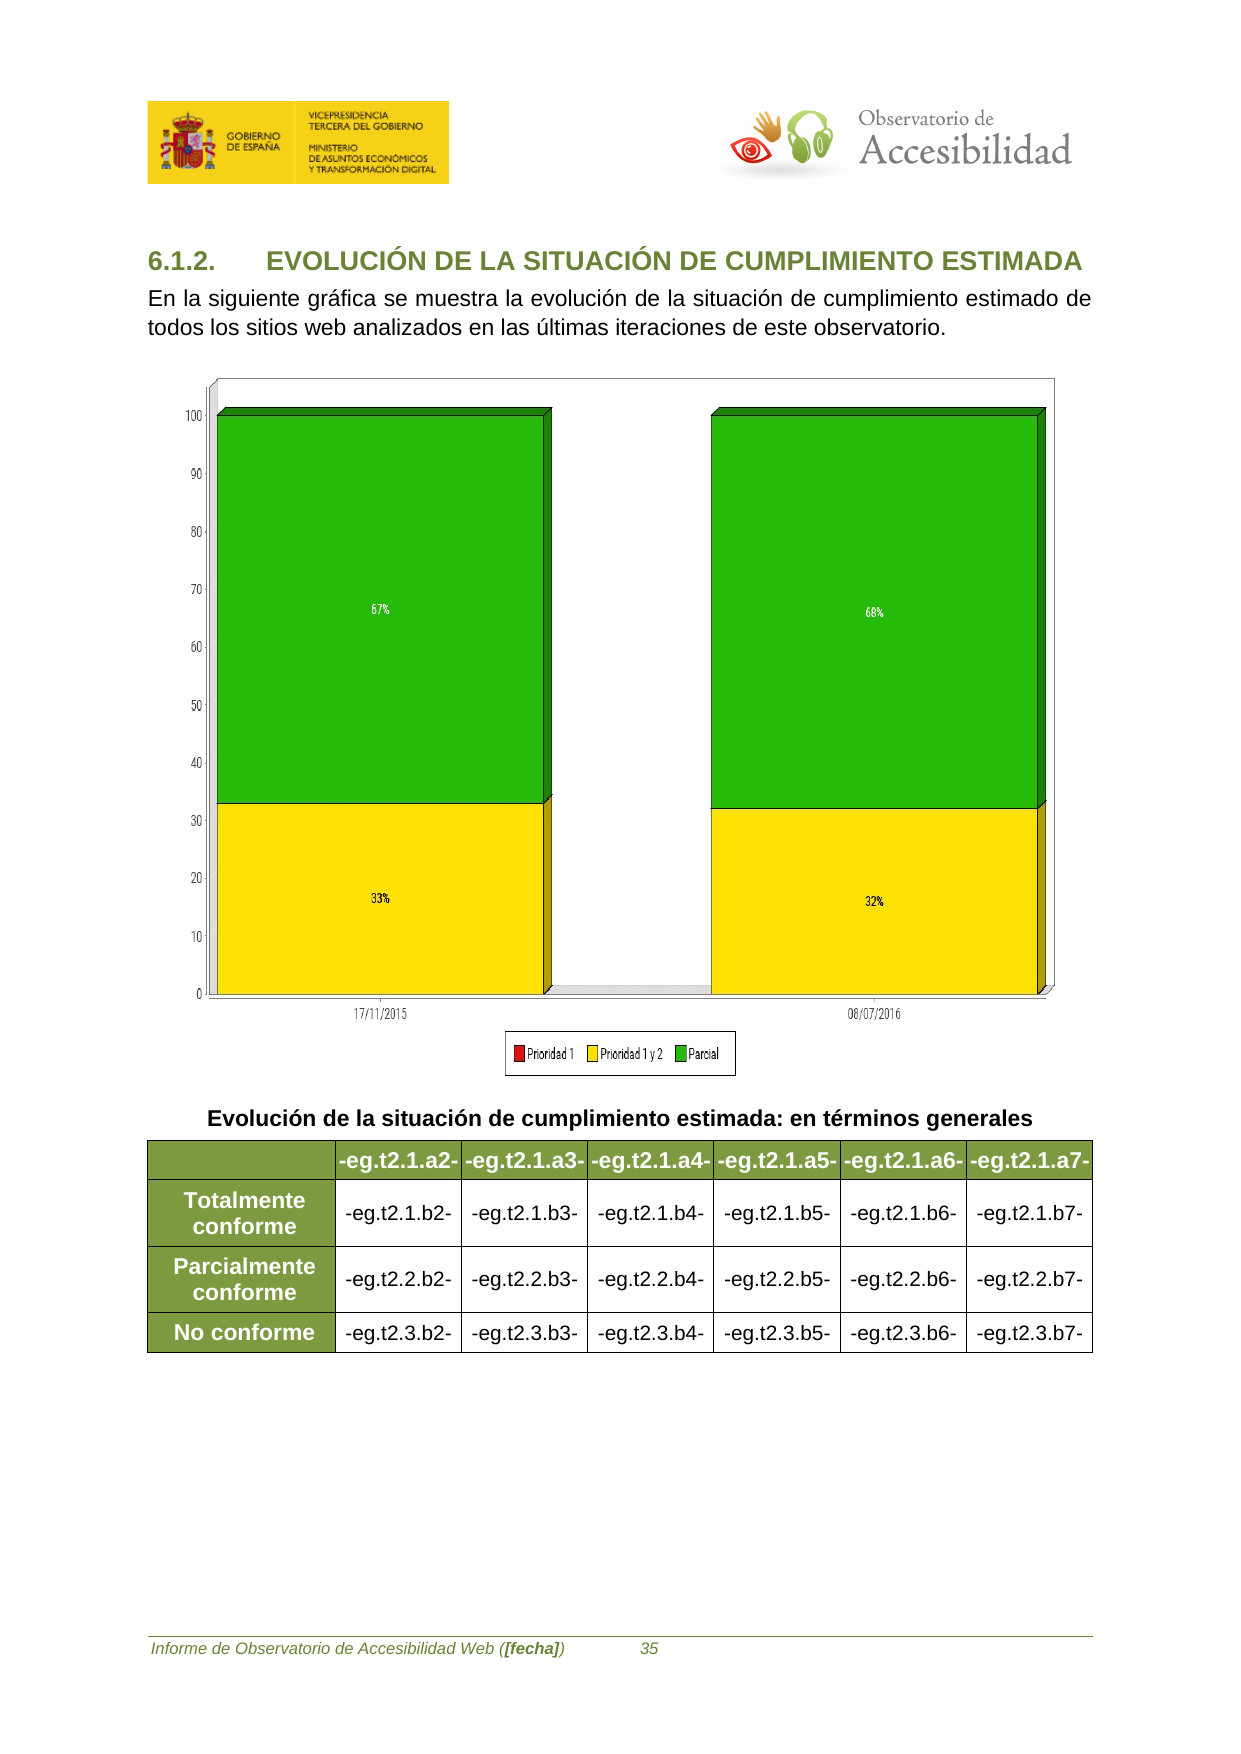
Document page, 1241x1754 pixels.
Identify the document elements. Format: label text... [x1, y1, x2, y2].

table_cell -eg.t2.1.b4- [588, 1180, 713, 1246]
table_cell -eg.t2.1.b3- [462, 1180, 587, 1246]
table_header -eg.t2.1.a7- [967, 1141, 1092, 1179]
table_cell -eg.t2.1.b6- [841, 1180, 966, 1246]
table_cell No conforme [148, 1313, 335, 1352]
table_cell -eg.t2.2.b5- [714, 1247, 840, 1312]
table_cell -eg.t2.2.b3- [462, 1247, 587, 1312]
table_header [148, 1141, 335, 1179]
picture [178, 368, 1062, 1078]
table_cell -eg.t2.3.b6- [841, 1313, 966, 1352]
table_header -eg.t2.1.a2- [336, 1141, 461, 1179]
table_cell Totalmente conforme [148, 1180, 335, 1246]
table_cell -eg.t2.1.b7- [967, 1180, 1092, 1246]
table_cell -eg.t2.2.b4- [588, 1247, 713, 1312]
table_cell -eg.t2.2.b7- [967, 1247, 1092, 1312]
table_cell -eg.t2.3.b2- [336, 1313, 461, 1352]
table_cell -eg.t2.3.b4- [588, 1313, 713, 1352]
text Evolución de la situación de cumplimiento estimada: en términos generales [148, 1105, 1092, 1132]
picture [710, 101, 1086, 184]
table_cell -eg.t2.1.b2- [336, 1180, 461, 1246]
table_cell -eg.t2.3.b7- [967, 1313, 1092, 1352]
table_header -eg.t2.1.a3- [462, 1141, 587, 1179]
picture [147, 101, 450, 184]
table_header -eg.t2.1.a4- [588, 1141, 713, 1179]
table_header -eg.t2.1.a5- [714, 1141, 840, 1179]
table_cell -eg.t2.2.b2- [336, 1247, 461, 1312]
table_cell -eg.t2.1.b5- [714, 1180, 840, 1246]
subtitle Evolución de la situación de cumplimiento estimada [148, 245, 1092, 276]
table_header -eg.t2.1.a6- [841, 1141, 966, 1179]
table_cell -eg.t2.3.b5- [714, 1313, 840, 1352]
table_cell -eg.t2.3.b3- [462, 1313, 587, 1352]
text En la siguiente gráfica se muestra la evolución de la situación de cumplimiento estimado de todos los sitios web analizados en las últimas iteraciones de este observatorio. [148, 285, 1092, 341]
table_cell Parcialmente conforme [148, 1247, 335, 1312]
table_cell -eg.t2.2.b6- [841, 1247, 966, 1312]
